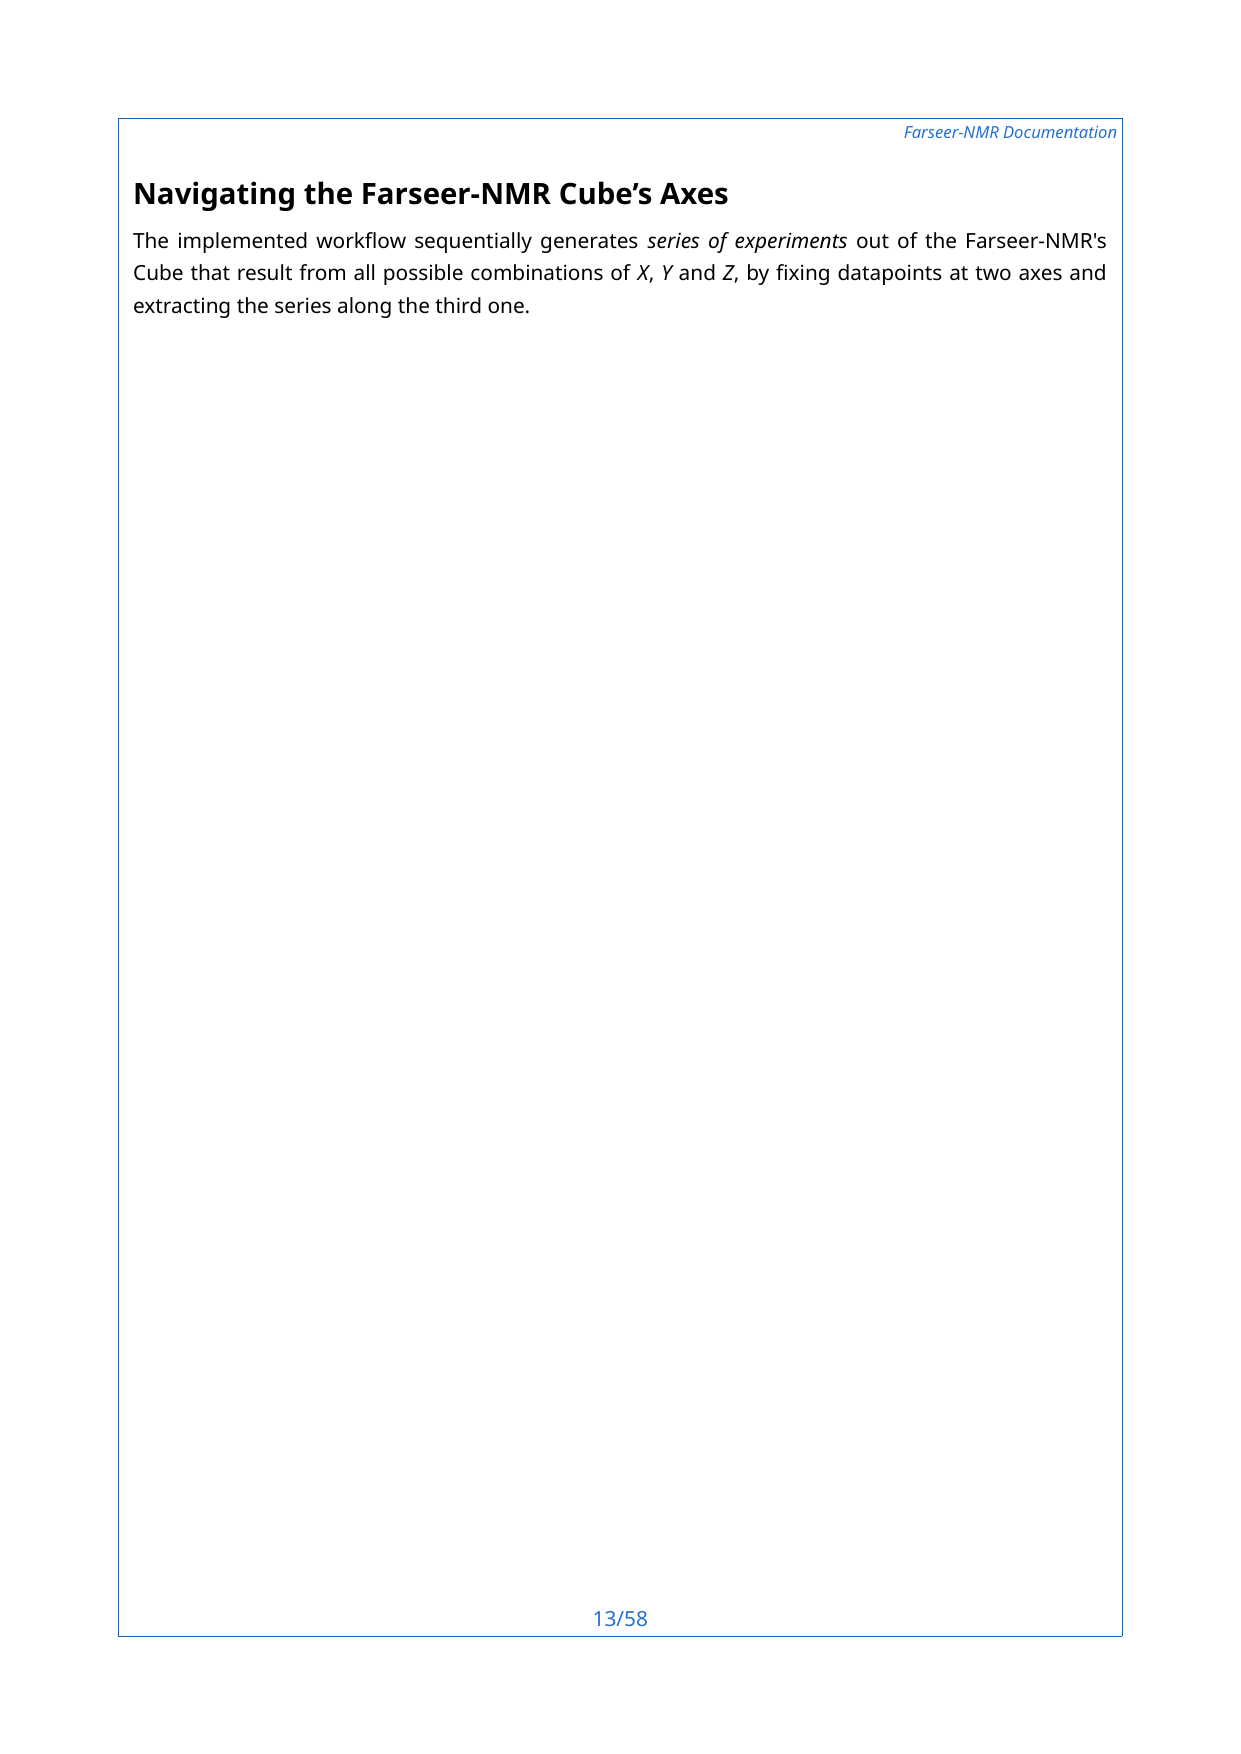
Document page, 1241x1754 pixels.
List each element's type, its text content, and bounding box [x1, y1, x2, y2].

text The implemented workflow sequentially generates series of experiments out of the Farseer-NMR's Cube that result from all possible combinations of X, Y and Z, by fixing datapoints at two axes and extracting the series along the third one. [133, 226, 1107, 319]
subtitle Navigating the Farseer-NMR Cube’s Axes [133, 173, 1119, 213]
